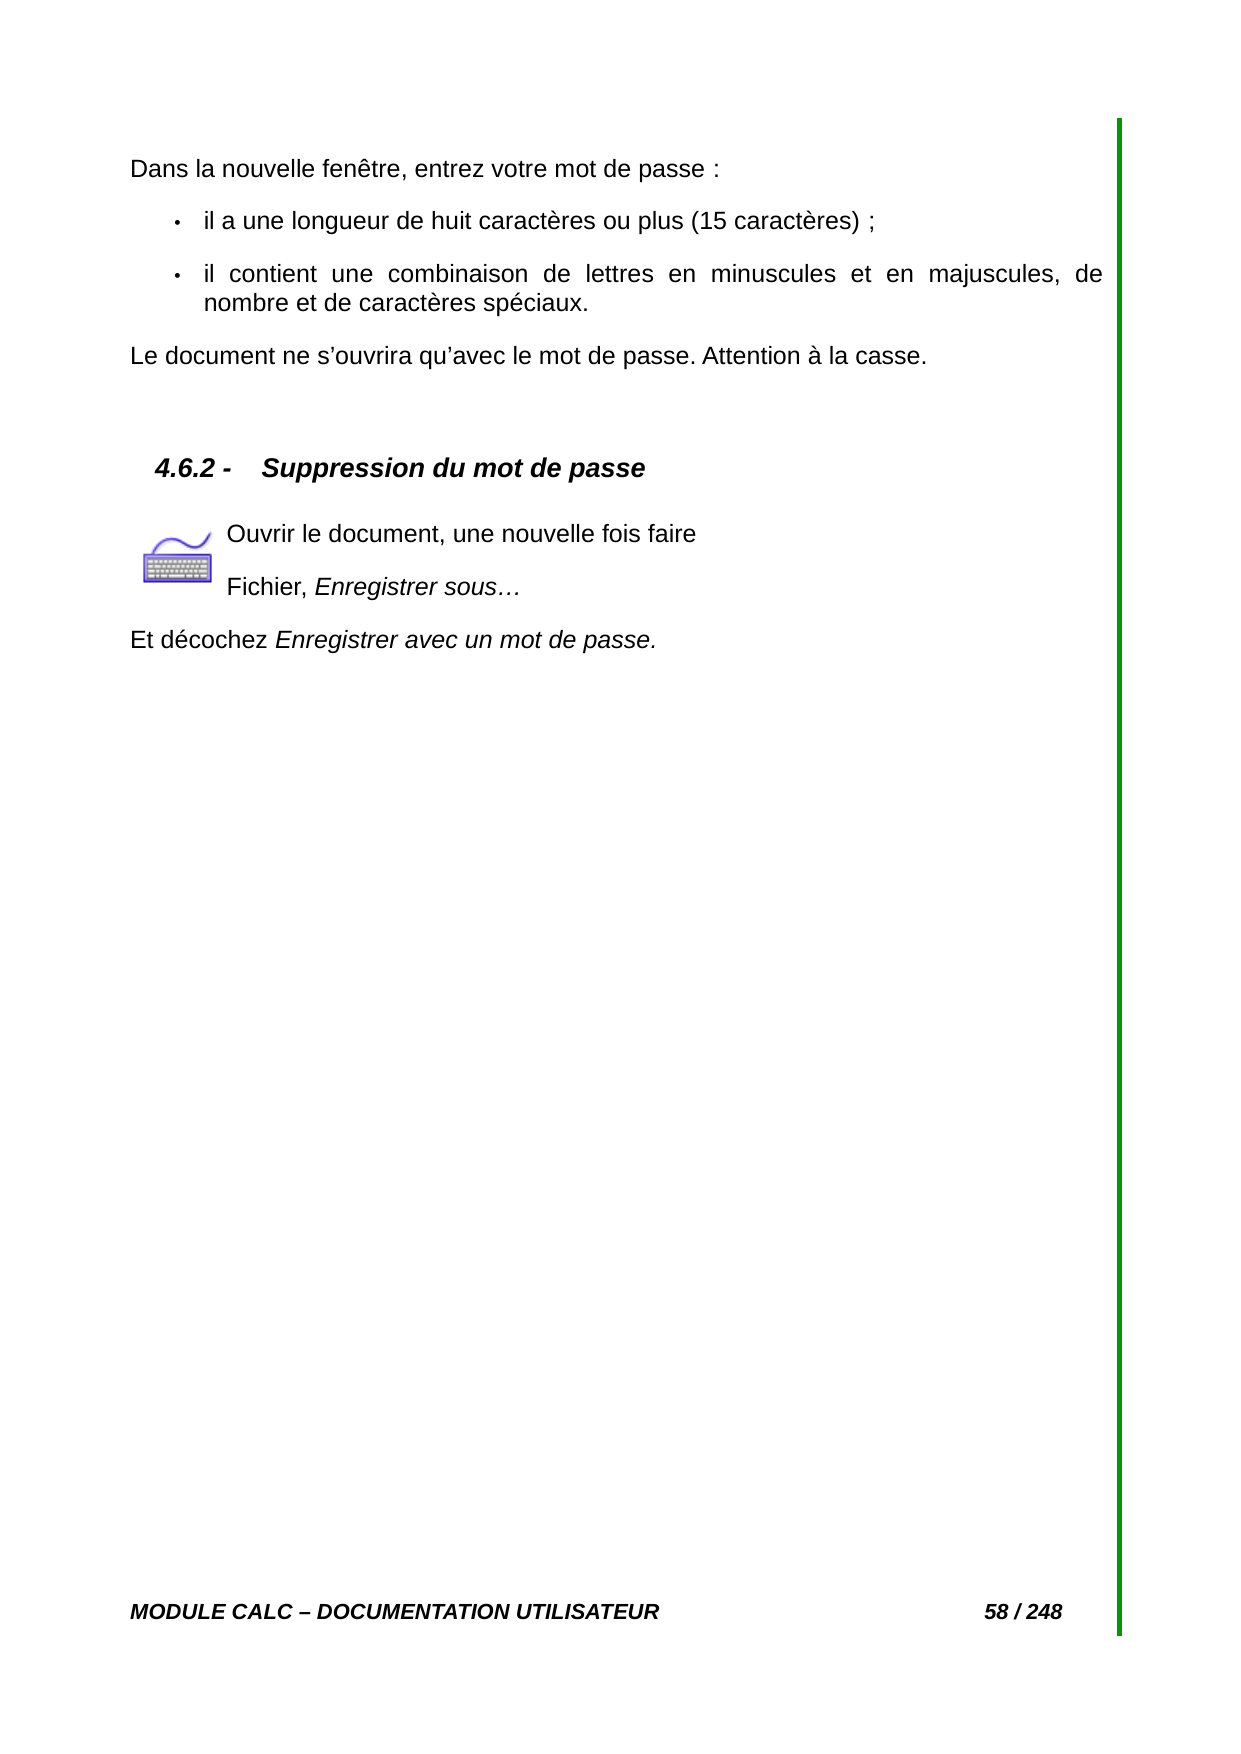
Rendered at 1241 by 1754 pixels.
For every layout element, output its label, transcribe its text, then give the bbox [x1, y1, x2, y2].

subtitle Suppression du mot de passe [155, 452, 1105, 483]
list il a une longueur de huit caractères ou plus (15 caractères) ; [174, 206, 1105, 235]
text Le document ne s’ouvrira qu’avec le mot de passe. Attention à la casse. [130, 341, 1105, 370]
text Ouvrir le document, une nouvelle fois faire [130, 519, 1105, 548]
text Dans la nouvelle fenêtre, entrez votre mot de passe : [130, 153, 1105, 183]
list il contient une combinaison de lettres en minuscules et en majuscules, de nombre et de caractères spéciaux. [174, 259, 1105, 317]
text Et décochez Enregistrer avec un mot de passe. [130, 624, 1105, 653]
text Fichier, Enregistrer sous… [130, 572, 1105, 601]
picture [139, 522, 215, 597]
